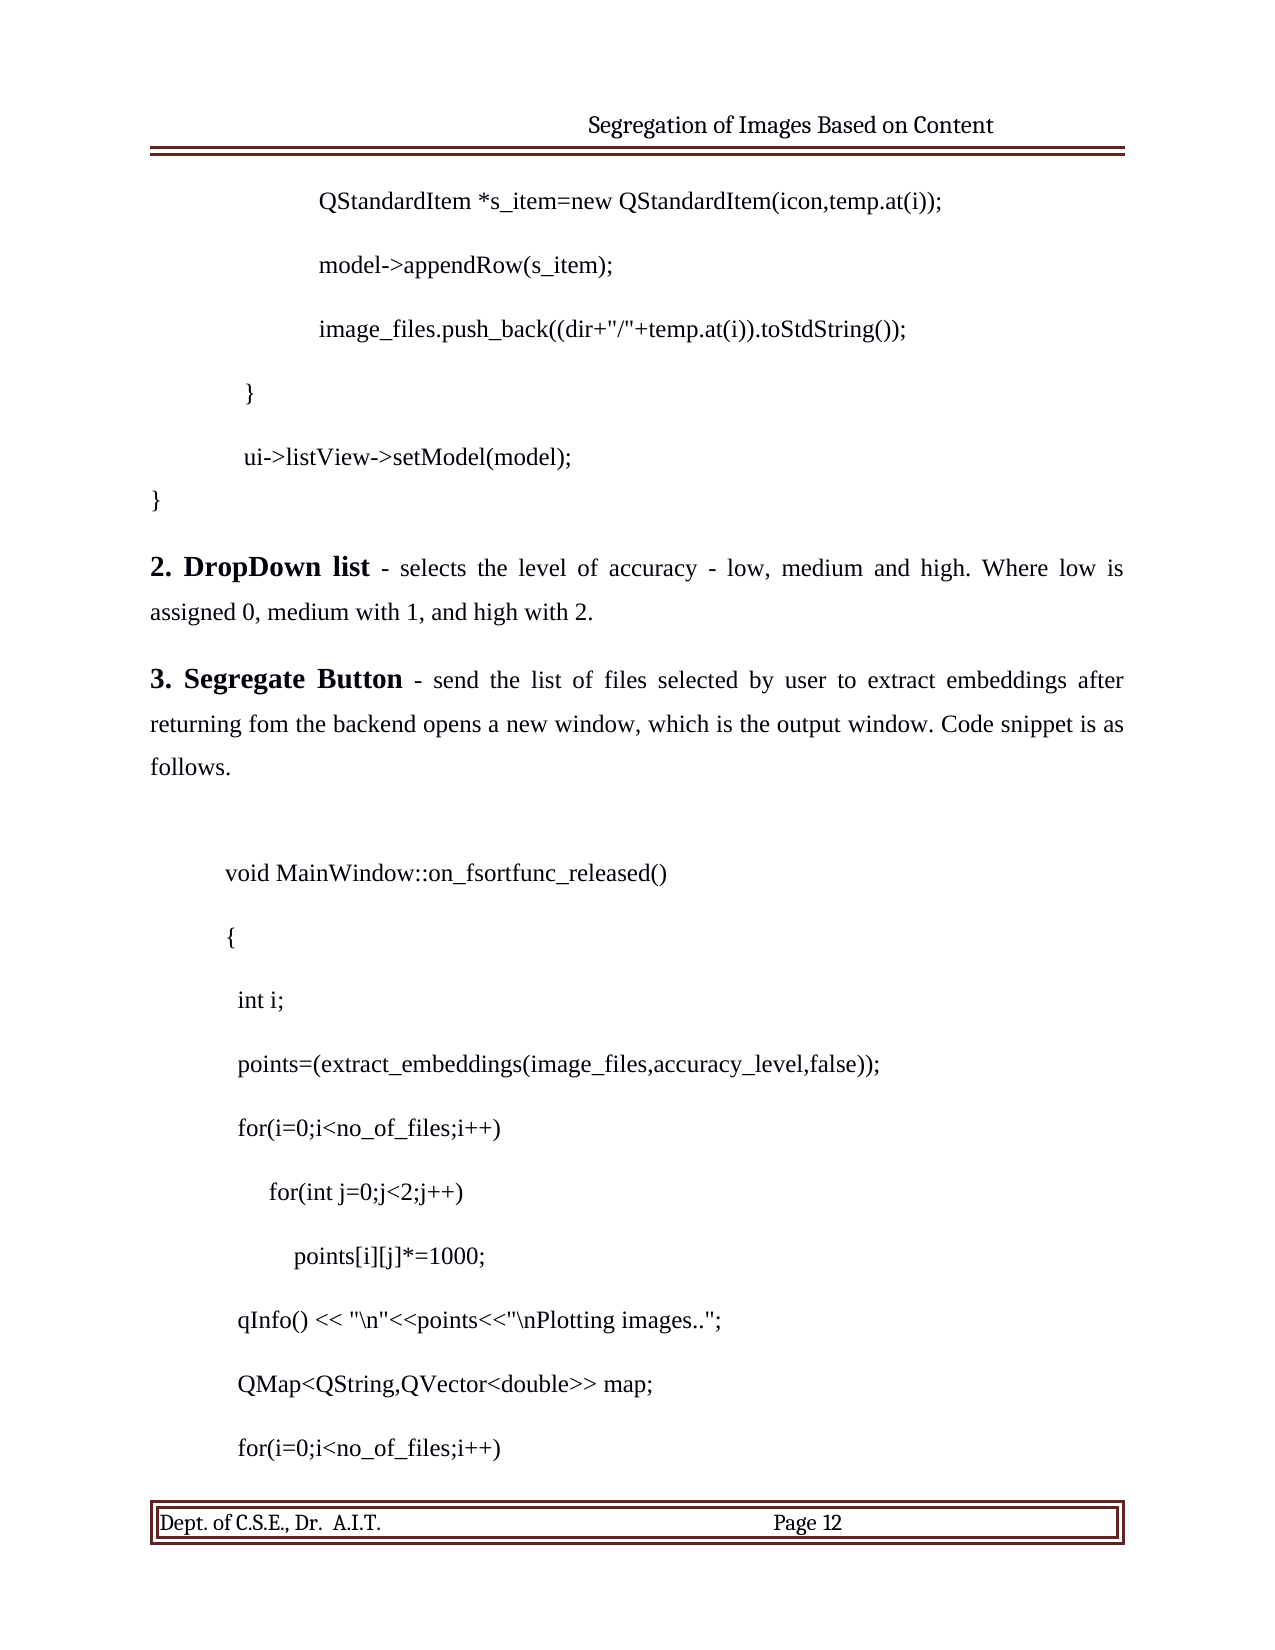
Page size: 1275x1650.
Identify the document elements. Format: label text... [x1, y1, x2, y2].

text QMap<QString,QVector<double>> map; [225, 1369, 1125, 1398]
text { [225, 922, 1125, 950]
text } [225, 378, 1125, 407]
text image_files.push_back((dir+"/"+temp.at(i)).toStdString()); [225, 314, 1125, 343]
text 2. DropDown list - selects the level of accuracy - low, medium and high. Where low is assigned 0, medium with 1, and high with 2. [150, 549, 1125, 626]
text for(int j=0;j<2;j++) [225, 1177, 1125, 1206]
text void MainWindow::on_fsortfunc_released() [225, 858, 1125, 886]
text qInfo() << "\n"<<points<<"\nPlotting images.."; [225, 1305, 1125, 1334]
text for(i=0;i<no_of_files;i++) [225, 1433, 1125, 1462]
text 3. Segregate Button - send the list of files selected by user to extract embeddings after returning fom the backend opens a new window, which is the output window. Code snippet is as follows. [150, 661, 1125, 823]
text model->appendRow(s_item); [225, 250, 1125, 279]
text ui->listView->setModel(model); } [150, 442, 1125, 514]
text int i; [225, 986, 1125, 1014]
text points[i][j]*=1000; [225, 1241, 1125, 1270]
text QStandardItem *s_item=new QStandardItem(icon,temp.at(i)); [225, 186, 1125, 215]
text for(i=0;i<no_of_files;i++) [225, 1113, 1125, 1142]
text points=(extract_embeddings(image_files,accuracy_level,false)); [225, 1049, 1125, 1078]
